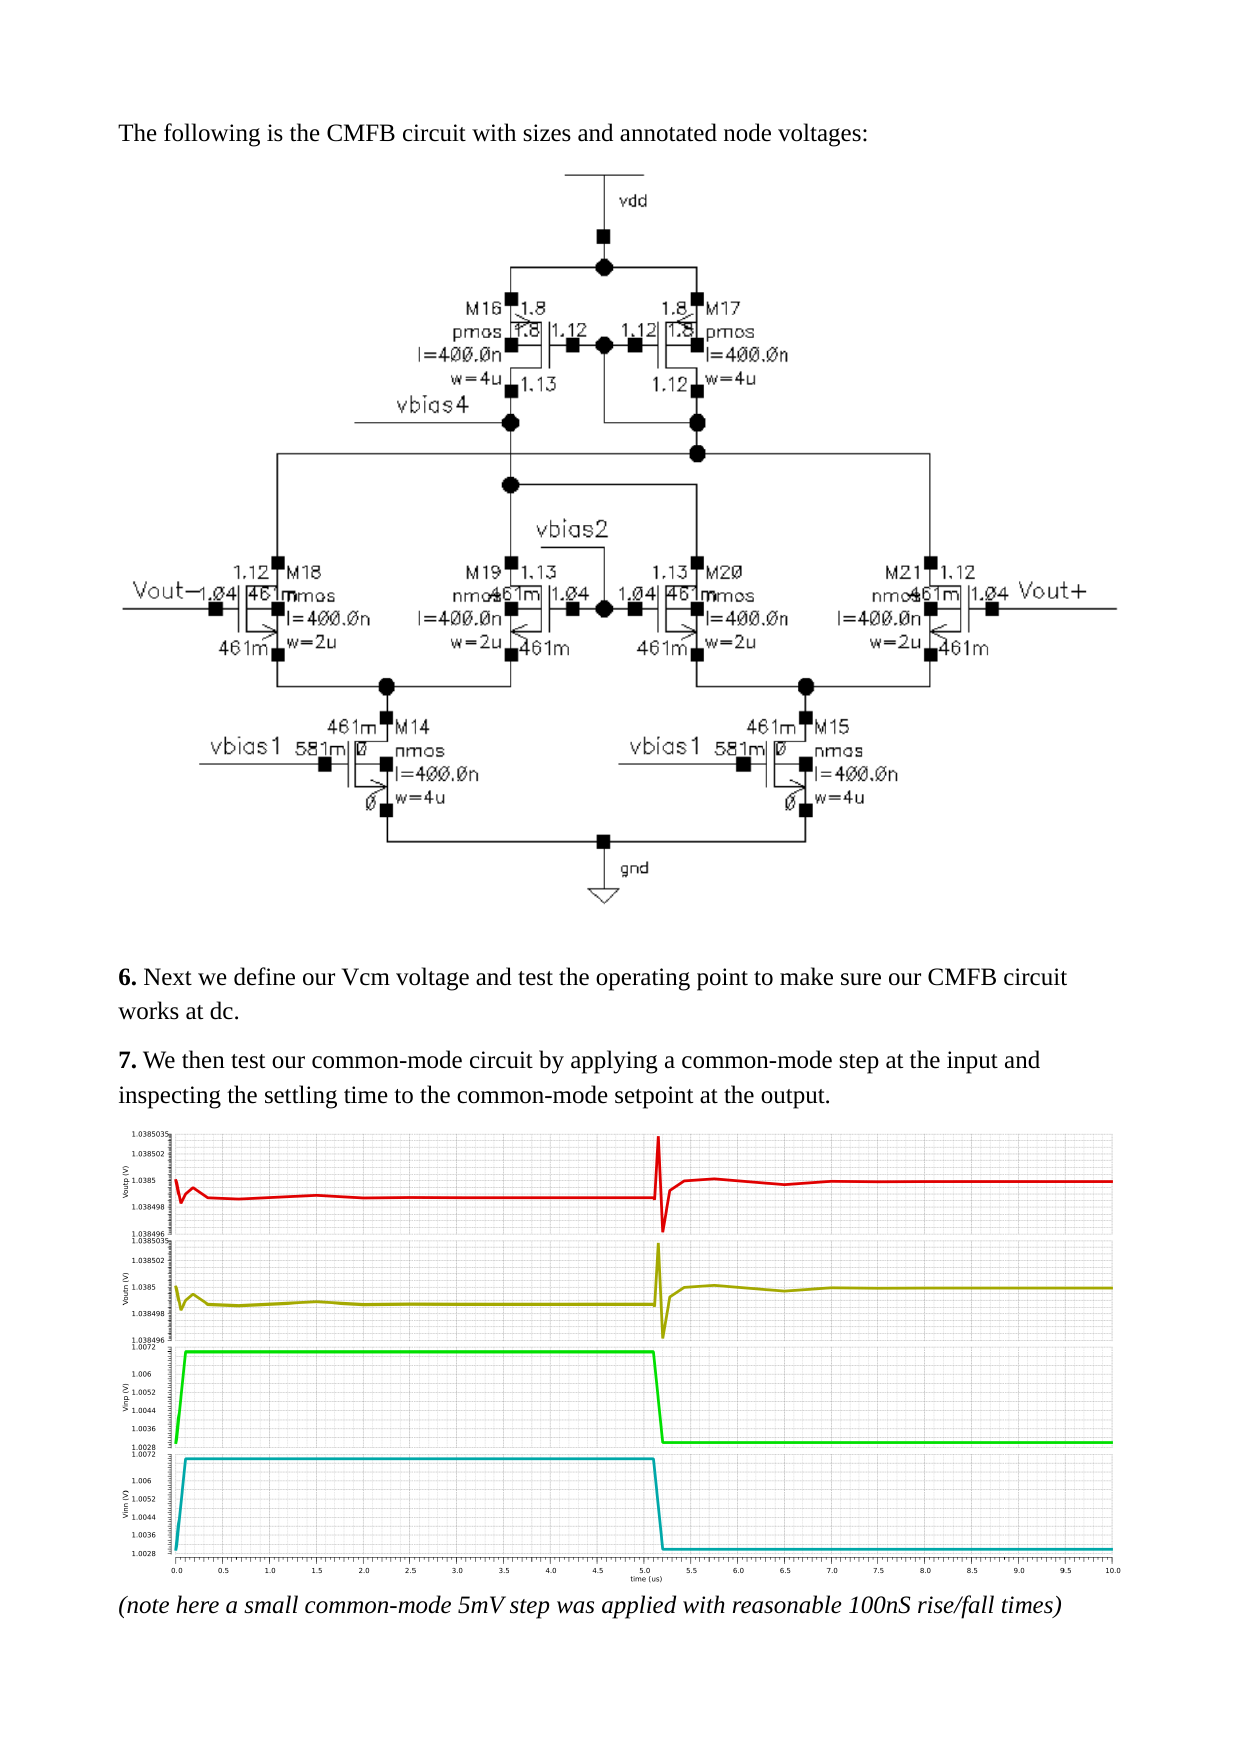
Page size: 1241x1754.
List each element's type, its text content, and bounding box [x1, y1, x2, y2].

text The following is the CMFB circuit with sizes and annotated node voltages: [118, 118, 1122, 147]
picture [118, 167, 1123, 907]
picture [118, 1117, 1123, 1585]
text (note here a small common-mode 5mV step was applied with reasonable 100nS rise/fall times) [118, 1585, 1122, 1619]
text 7. We then test our common-mode circuit by applying a common-mode step at the input and inspecting the settling time to the common-mode setpoint at the output. [118, 1045, 1122, 1108]
text 6. Next we define our Vcm voltage and test the operating point to make sure our CMFB circuit works at dc. [118, 962, 1122, 1025]
